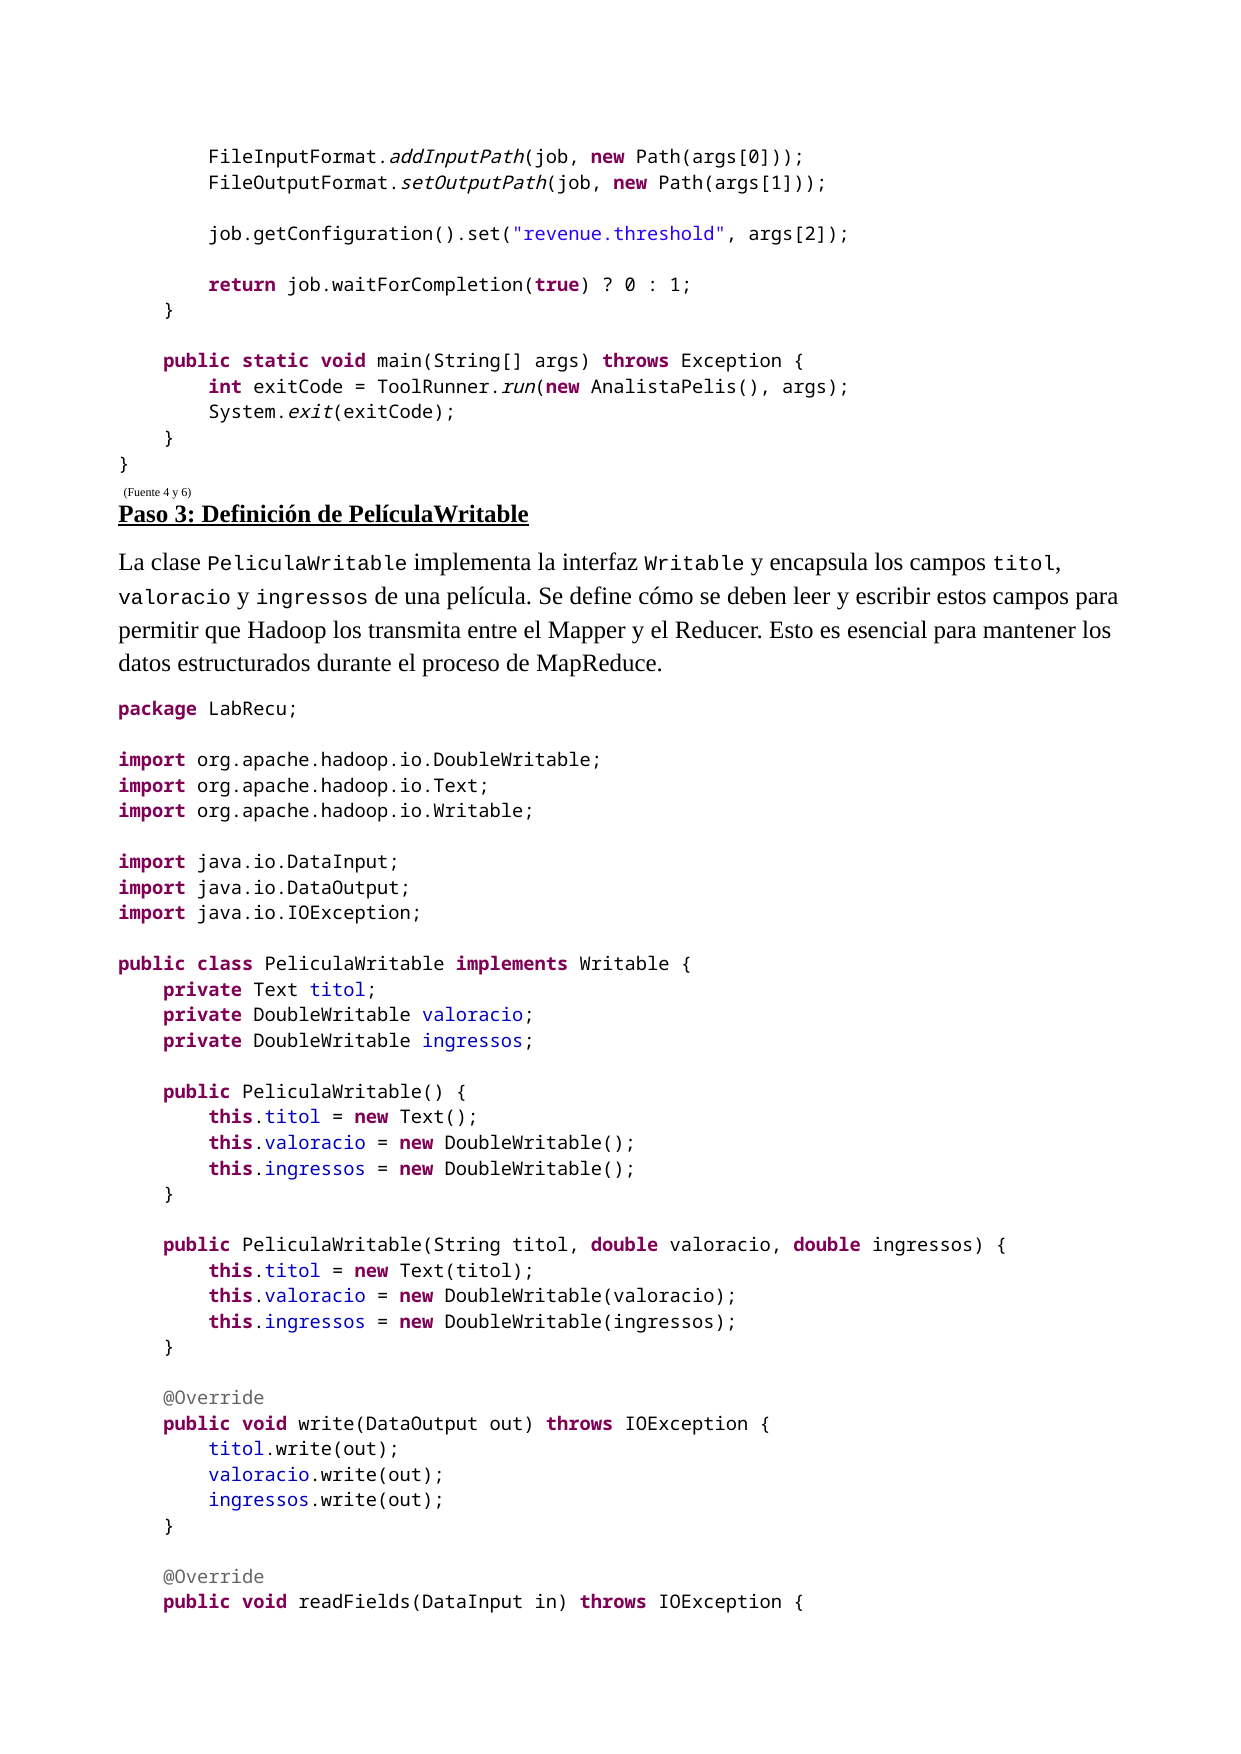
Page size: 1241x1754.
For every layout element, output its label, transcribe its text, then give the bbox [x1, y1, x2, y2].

text this.valoracio = new DoubleWritable(); [118, 1129, 1122, 1155]
text (Fuente 4 y 6) [118, 475, 1122, 499]
text this.valoracio = new DoubleWritable(valoracio); [118, 1282, 1122, 1308]
text } [118, 1512, 1122, 1538]
text int exitCode = ToolRunner.run(new AnalistaPelis(), args); [118, 373, 1122, 399]
text } [118, 1333, 1122, 1359]
text public void write(DataOutput out) throws IOException { [118, 1410, 1122, 1436]
text @Override [118, 1384, 1122, 1410]
text FileOutputFormat.setOutputPath(job, new Path(args[1])); [118, 169, 1122, 195]
text import java.io.DataInput; [118, 848, 1122, 874]
text import org.apache.hadoop.io.Writable; [118, 797, 1122, 823]
text import java.io.DataOutput; [118, 874, 1122, 899]
text Paso 3: Definición de PelículaWritable [118, 499, 1122, 528]
text public void readFields(DataInput in) throws IOException { [118, 1589, 1122, 1614]
text La clase PeliculaWritable implementa la interfaz Writable y encapsula los campos titol, valoracio y ingressos de una película. Se define cómo se deben leer y escribir estos campos para permitir que Hadoop los transmita entre el Mapper y el Reducer. Esto es esencial para mantener los datos estructurados durante el proceso de MapReduce. [118, 547, 1122, 677]
text ingressos.write(out); [118, 1487, 1122, 1512]
text private DoubleWritable valoracio; [118, 1002, 1122, 1027]
text this.titol = new Text(titol); [118, 1257, 1122, 1282]
text private DoubleWritable ingressos; [118, 1027, 1122, 1053]
text @Override [118, 1563, 1122, 1589]
text } [118, 1180, 1122, 1206]
text System.exit(exitCode); [118, 399, 1122, 424]
text this.titol = new Text(); [118, 1104, 1122, 1129]
text titol.write(out); [118, 1436, 1122, 1461]
text public PeliculaWritable() { [118, 1078, 1122, 1104]
text public class PeliculaWritable implements Writable { [118, 951, 1122, 976]
text } [118, 297, 1122, 322]
text import org.apache.hadoop.io.Text; [118, 772, 1122, 797]
text } [118, 450, 1122, 475]
text return job.waitForCompletion(true) ? 0 : 1; [118, 271, 1122, 297]
text valoracio.write(out); [118, 1461, 1122, 1487]
text job.getConfiguration().set("revenue.threshold", args[2]); [118, 220, 1122, 246]
text import org.apache.hadoop.io.DoubleWritable; [118, 746, 1122, 772]
text this.ingressos = new DoubleWritable(); [118, 1155, 1122, 1180]
text package LabRecu; [118, 695, 1122, 721]
text import java.io.IOException; [118, 899, 1122, 925]
text private Text titol; [118, 976, 1122, 1002]
text FileInputFormat.addInputPath(job, new Path(args[0])); [118, 144, 1122, 169]
text public PeliculaWritable(String titol, double valoracio, double ingressos) { [118, 1231, 1122, 1257]
text } [118, 424, 1122, 450]
text this.ingressos = new DoubleWritable(ingressos); [118, 1308, 1122, 1333]
text public static void main(String[] args) throws Exception { [118, 348, 1122, 373]
